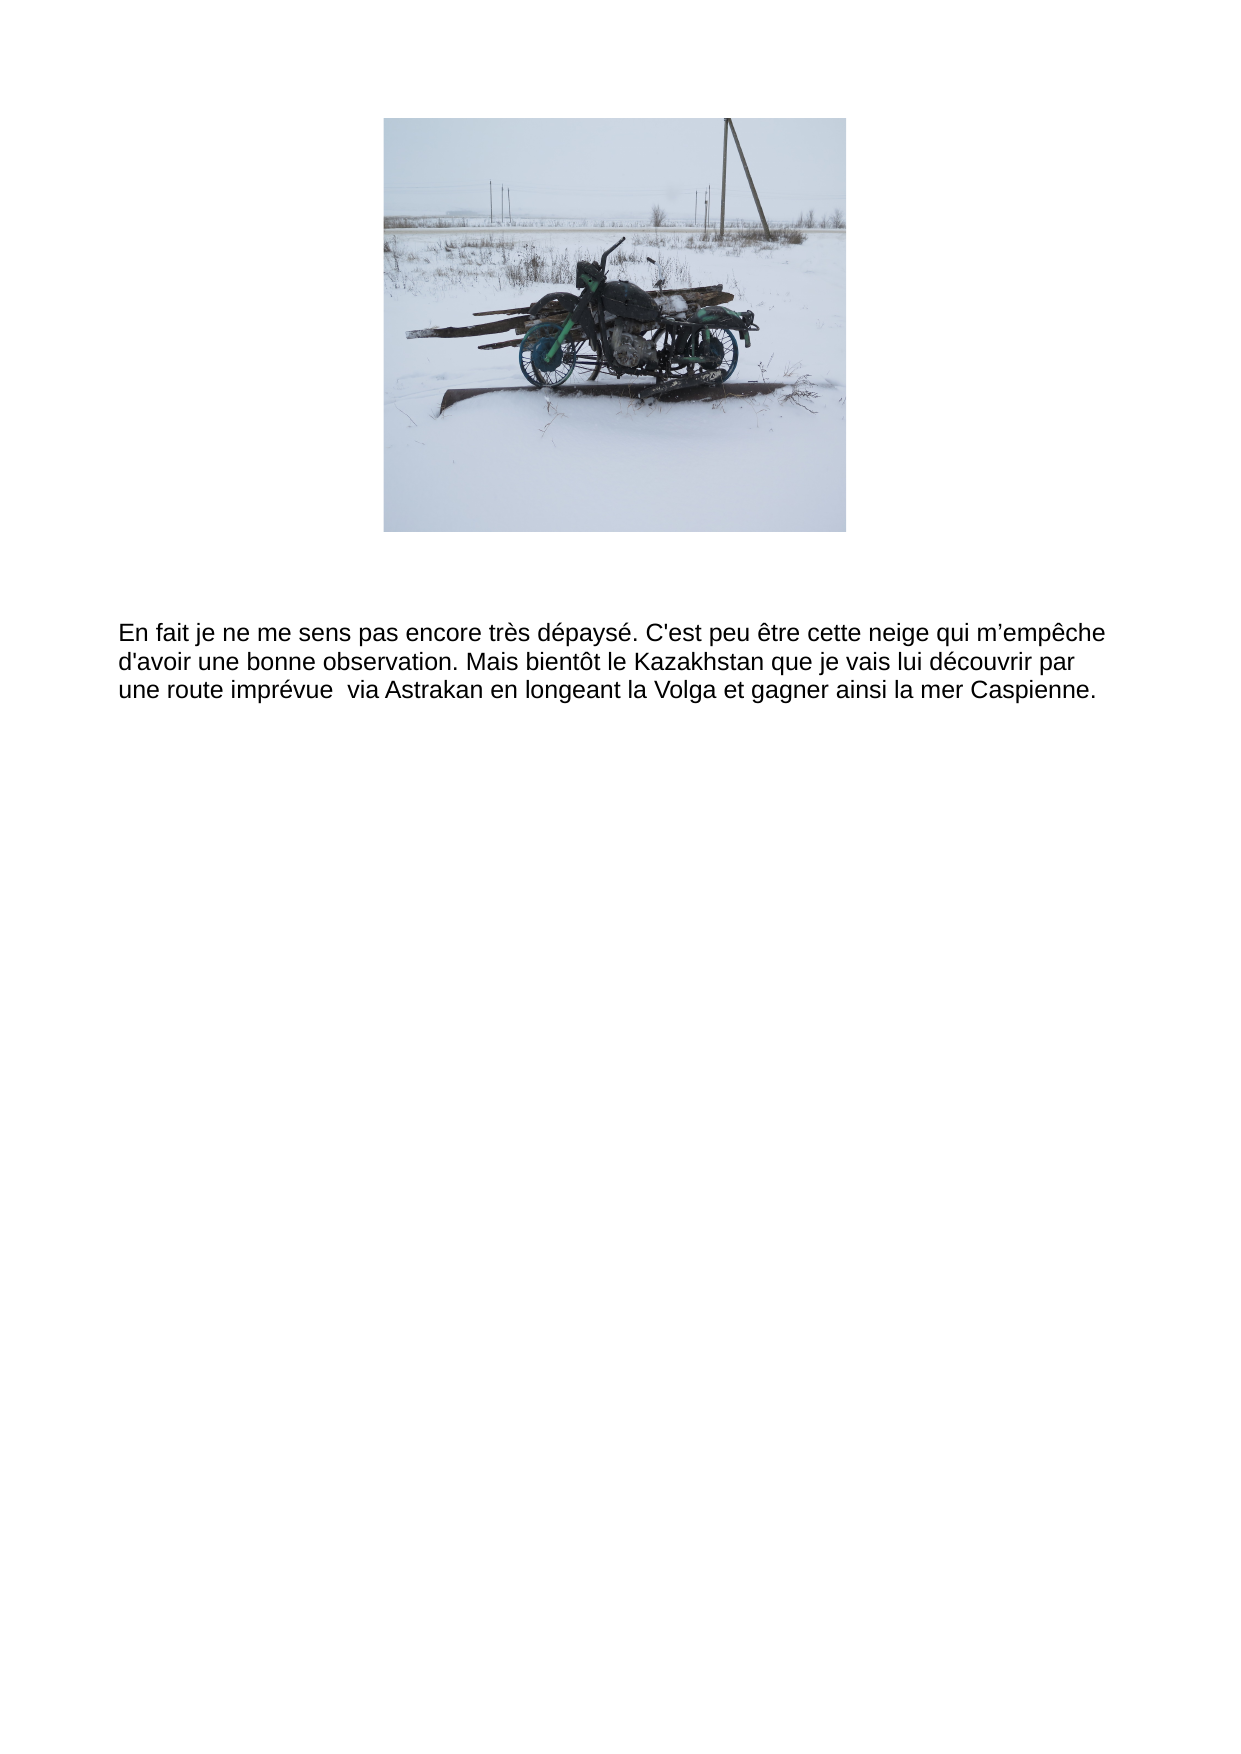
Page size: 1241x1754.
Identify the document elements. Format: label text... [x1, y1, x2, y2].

text En fait je ne me sens pas encore très dépaysé. C'est peu être cette neige qui m’empêche d'avoir une bonne observation. Mais bientôt le Kazakhstan que je vais lui découvrir par une route imprévue via Astrakan en longeant la Volga et gagner ainsi la mer Caspienne. [118, 618, 1122, 704]
picture [383, 118, 847, 532]
